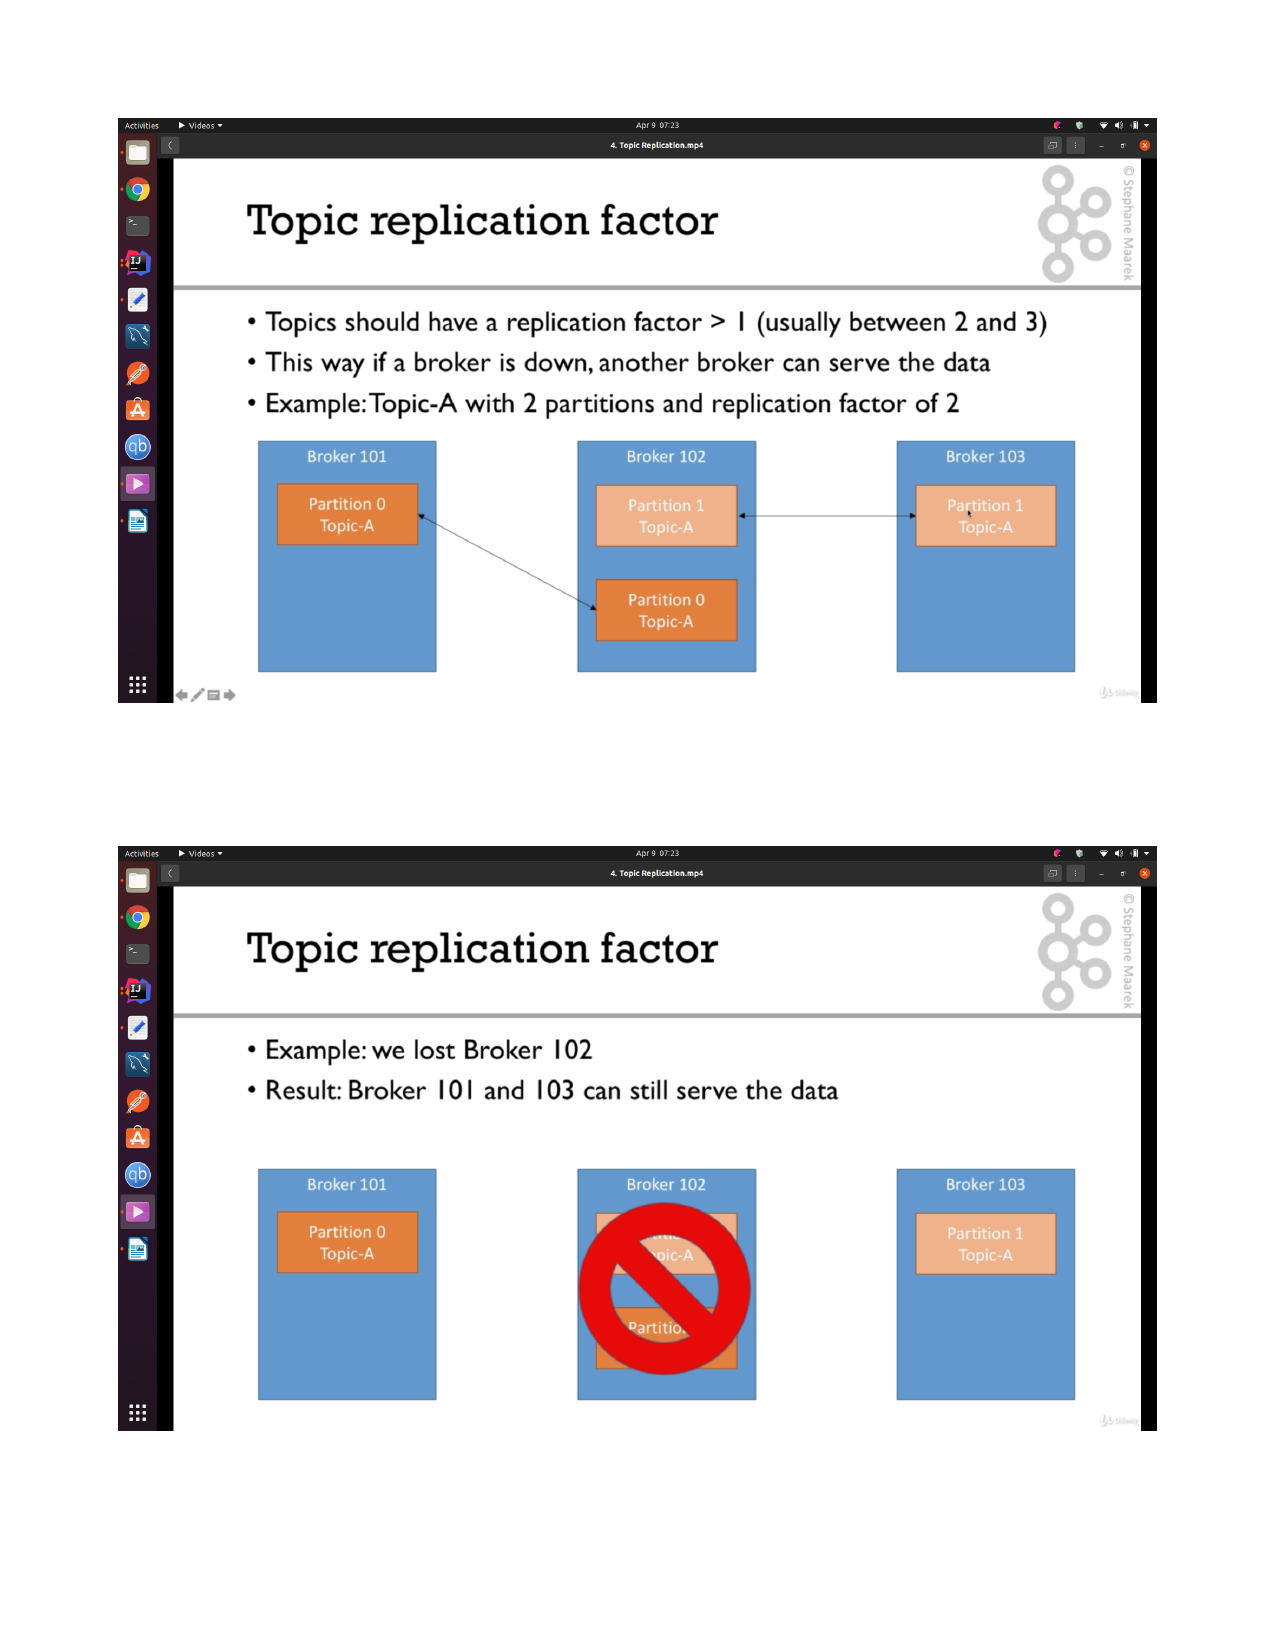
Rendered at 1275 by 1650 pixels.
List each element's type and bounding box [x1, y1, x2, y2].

picture [118, 846, 1157, 1431]
picture [118, 118, 1157, 703]
